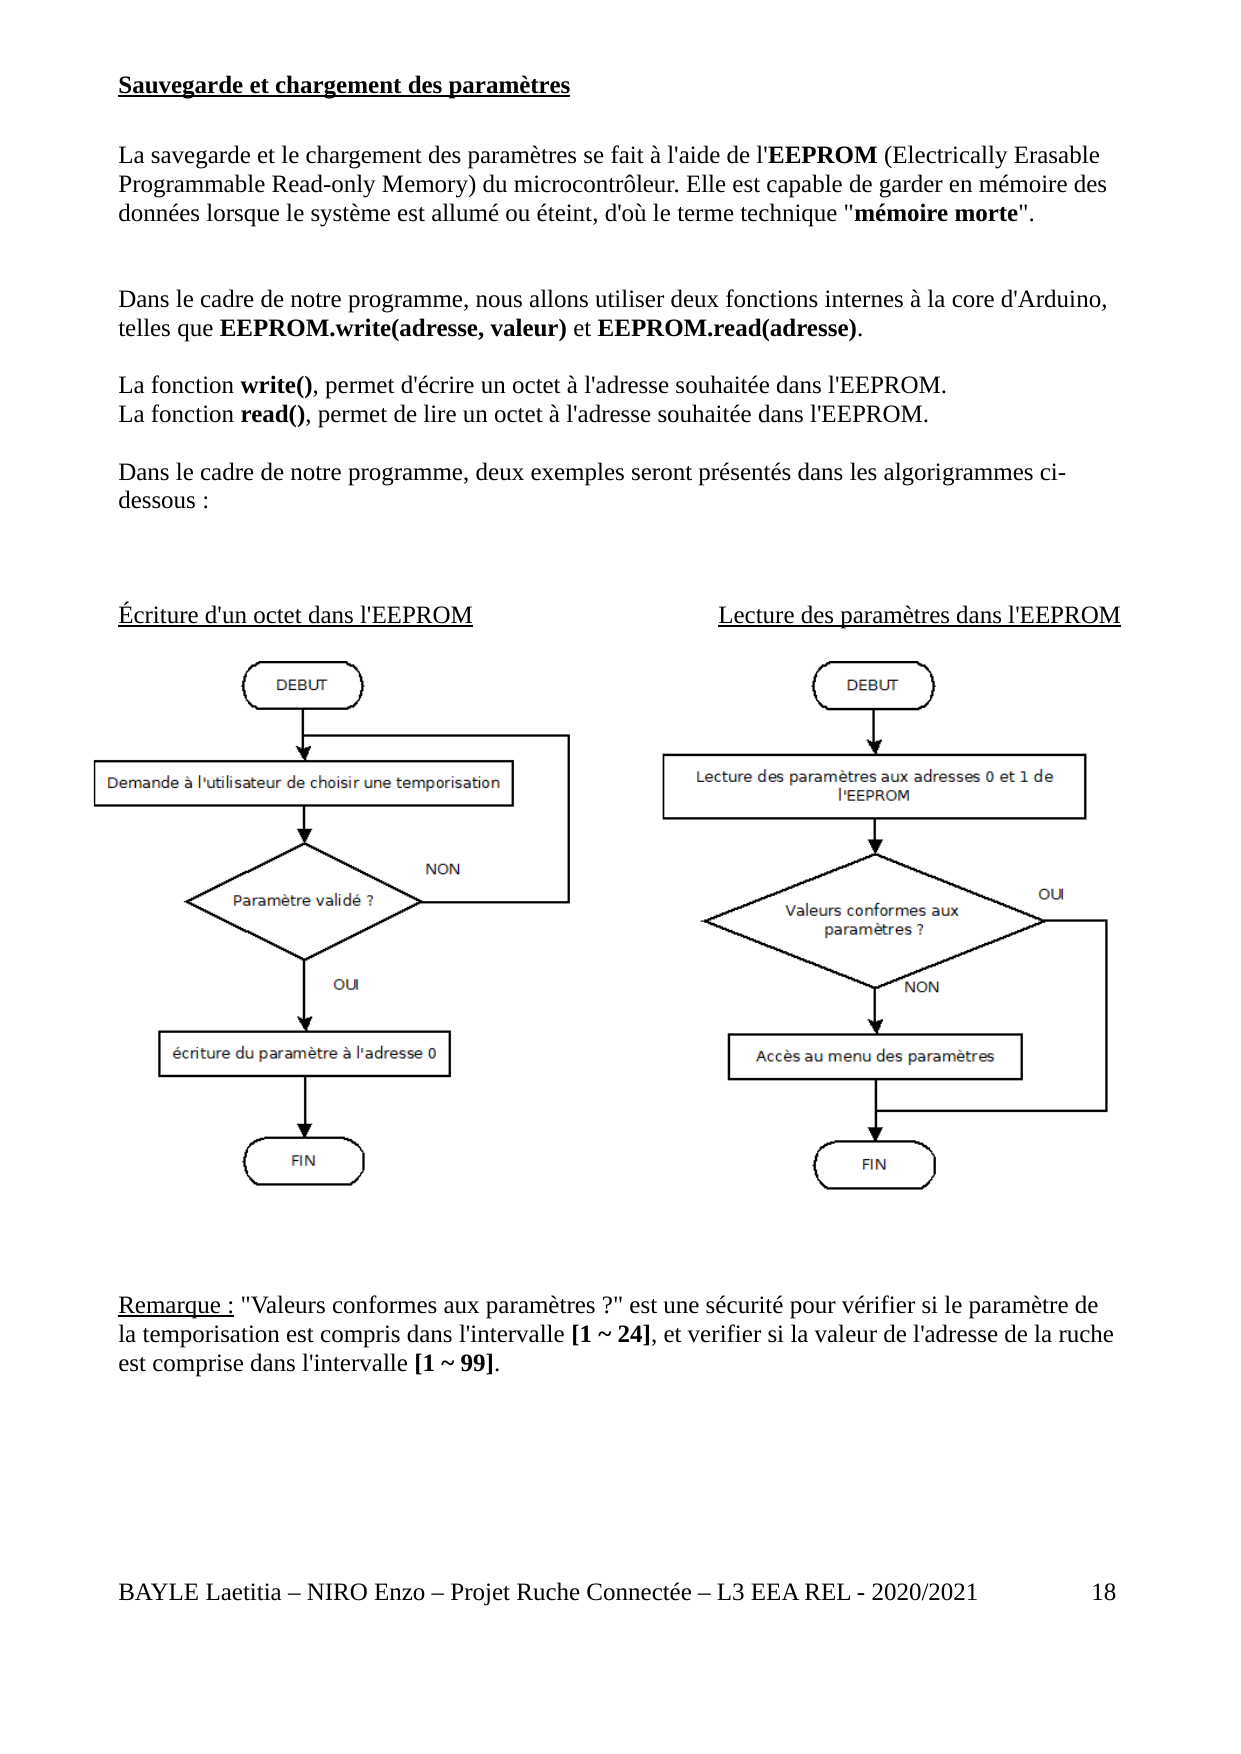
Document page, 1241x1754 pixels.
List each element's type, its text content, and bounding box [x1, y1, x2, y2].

text Remarque : "Valeurs conformes aux paramètres ?" est une sécurité pour vérifier si le paramètre de la temporisation est compris dans l'intervalle [1 ~ 24], et verifier si la valeur de l'adresse de la ruche est comprise dans l'intervalle [1 ~ 99]. [118, 1290, 1122, 1377]
text Dans le cadre de notre programme, nous allons utiliser deux fonctions internes à la core d'Arduino, telles que EEPROM.write(adresse, valeur) et EEPROM.read(adresse). [118, 284, 1122, 342]
subtitle Sauvegarde et chargement des paramètres [118, 70, 1122, 99]
text La fonction read(), permet de lire un octet à l'adresse souhaitée dans l'EEPROM. [118, 399, 1122, 428]
picture [93, 661, 584, 1188]
text Dans le cadre de notre programme, deux exemples seront présentés dans les algorigrammes ci-dessous : [118, 457, 1122, 514]
text La fonction write(), permet d'écrire un octet à l'adresse souhaitée dans l'EEPROM. [118, 370, 1122, 399]
picture [662, 661, 1169, 1192]
text La savegarde et le chargement des paramètres se fait à l'aide de l'EEPROM (Electrically Erasable Programmable Read-only Memory) du microcontrôleur. Elle est capable de garder en mémoire des données lorsque le système est allumé ou éteint, d'où le terme technique "mémoire morte". [118, 140, 1122, 227]
text Écriture d'un octet dans l'EEPROM Lecture des paramètres dans l'EEPROM [118, 600, 1122, 629]
